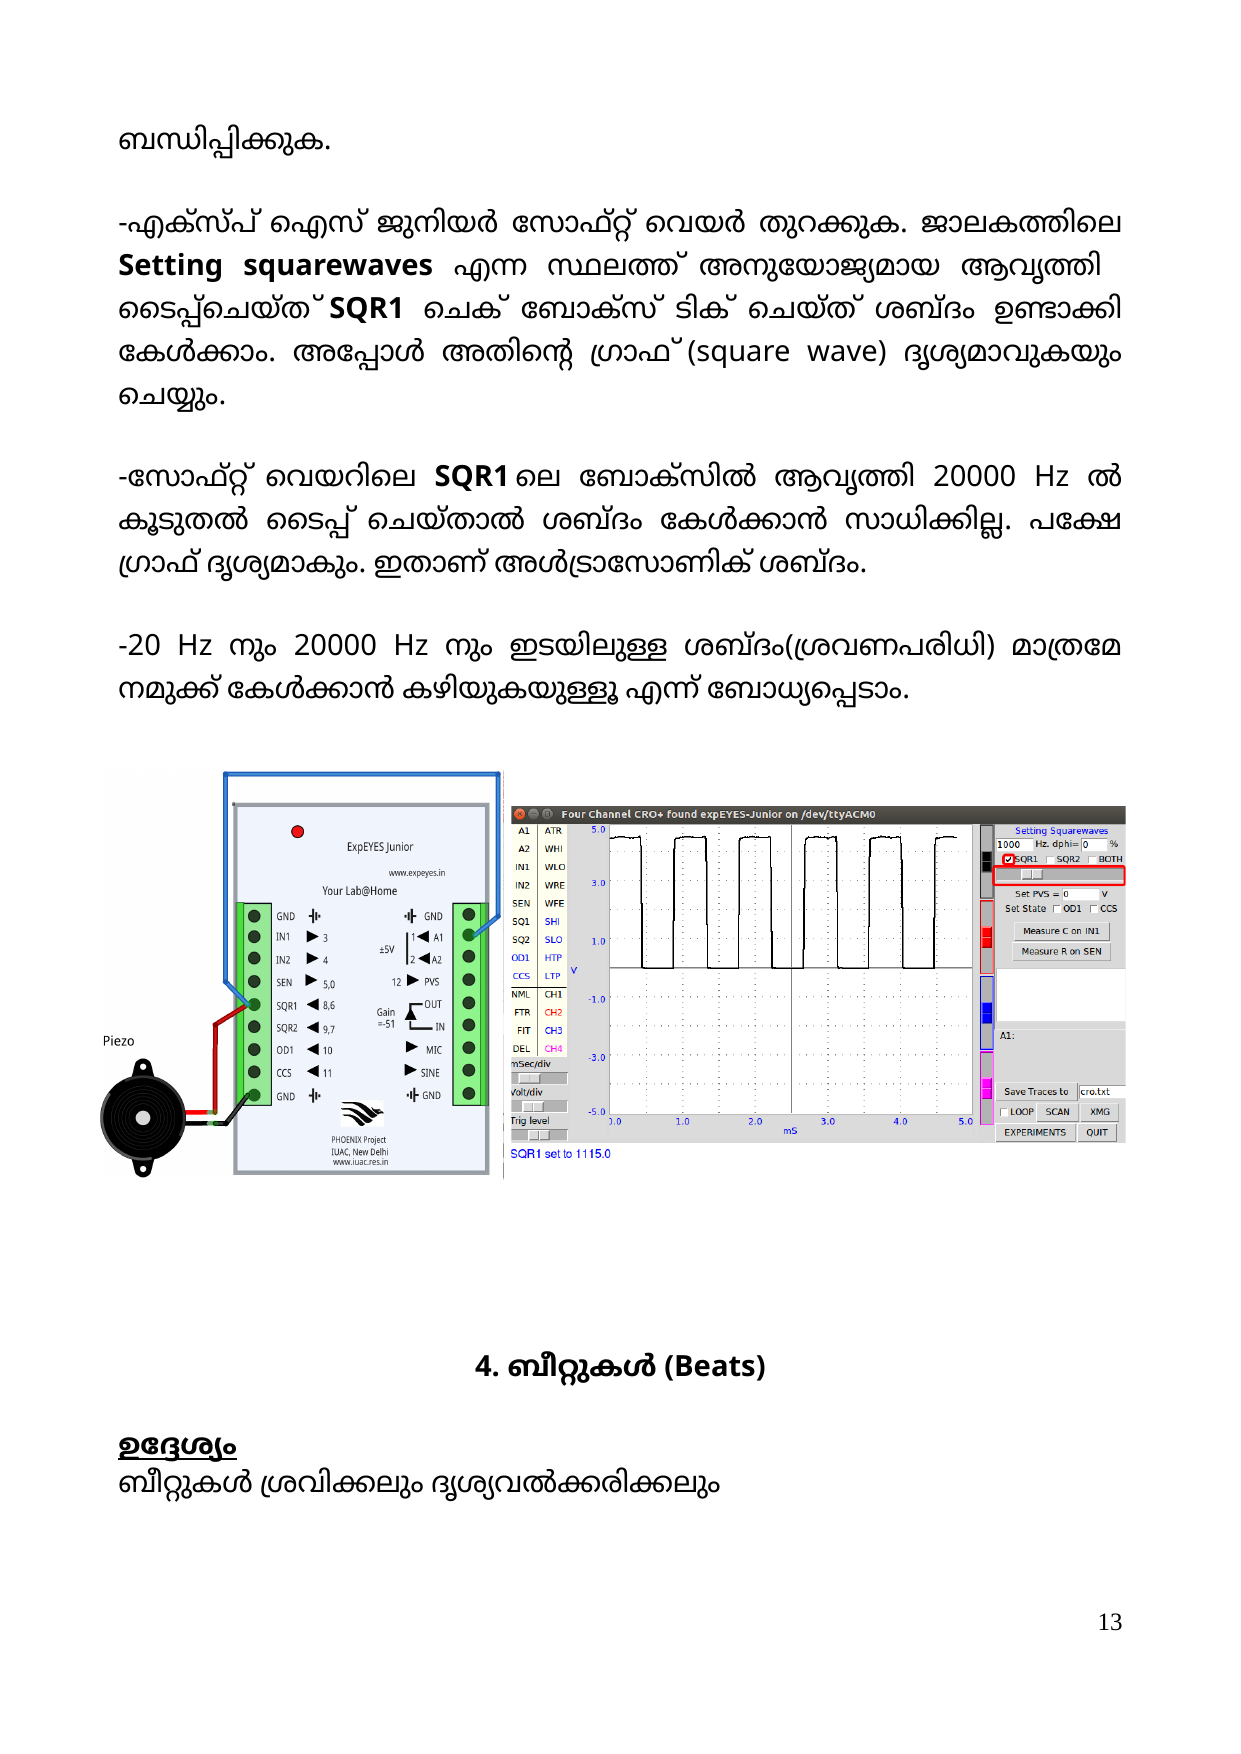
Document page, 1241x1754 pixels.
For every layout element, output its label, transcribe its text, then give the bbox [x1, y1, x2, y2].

text ബീറ്റുകള്‍ ശ്രവിക്കലും ദൃശ്യവല്‍ക്കരിക്കലും [118, 1466, 1122, 1504]
picture [100, 770, 504, 1180]
text -20 Hz നും 20000 Hz നും ഇടയിലുള്ള ശബ്ദം(ശ്രവണപരിധി) മാത്രമേ നമുക്ക് കേള്‍ക്കാന്‍ കഴിയുകയുള്ളൂ എന്ന് ബോധ്യപ്പെടാം. [118, 624, 1122, 710]
text ബന്ധിപ്പിക്കുക. [118, 118, 1122, 161]
text 4. ബീറ്റുകള്‍ (Beats) [118, 1345, 1122, 1388]
picture [511, 806, 1126, 1162]
text ഉദ്ദേശ്യം [118, 1428, 1122, 1466]
text -എക്സ്പ് ഐസ് ജുനിയര്‍ സോഫ്റ്റ് വെയര്‍ തുറക്കുക. ജാലകത്തിലെ Setting squarewaves എന്ന സ്ഥലത്ത് അനുയോജ്യമായ ആവൃത്തി ‍ടൈപ്പ്ചെയ്ത് SQR1 ചെക് ബോക്സ് ടിക് ചെയ്ത് ശബ്ദം ഉണ്ടാക്കി കേള്‍ക്കാം. അപ്പോള്‍ അതിന്റെ ഗ്രാഫ് (square wave) ദൃശ്യമാവുകയും ചെയ്യും. [118, 201, 1122, 416]
text -സോഫ്റ്റ് വെയറിലെ SQR1ലെ ബോക്സില്‍ ആവൃത്തി 20000 Hz ല്‍ കൂടുതല്‍ ടൈപ്പ് ചെയ്താല്‍ ശബ്ദം കേള്‍ക്കാന്‍ സാധിക്കില്ല. പക്ഷേ ഗ്രാഫ് ദൃശ്യമാകും. ഇതാണ് അള്‍ട്രാസോണിക് ശബ്ദം. [118, 456, 1122, 585]
